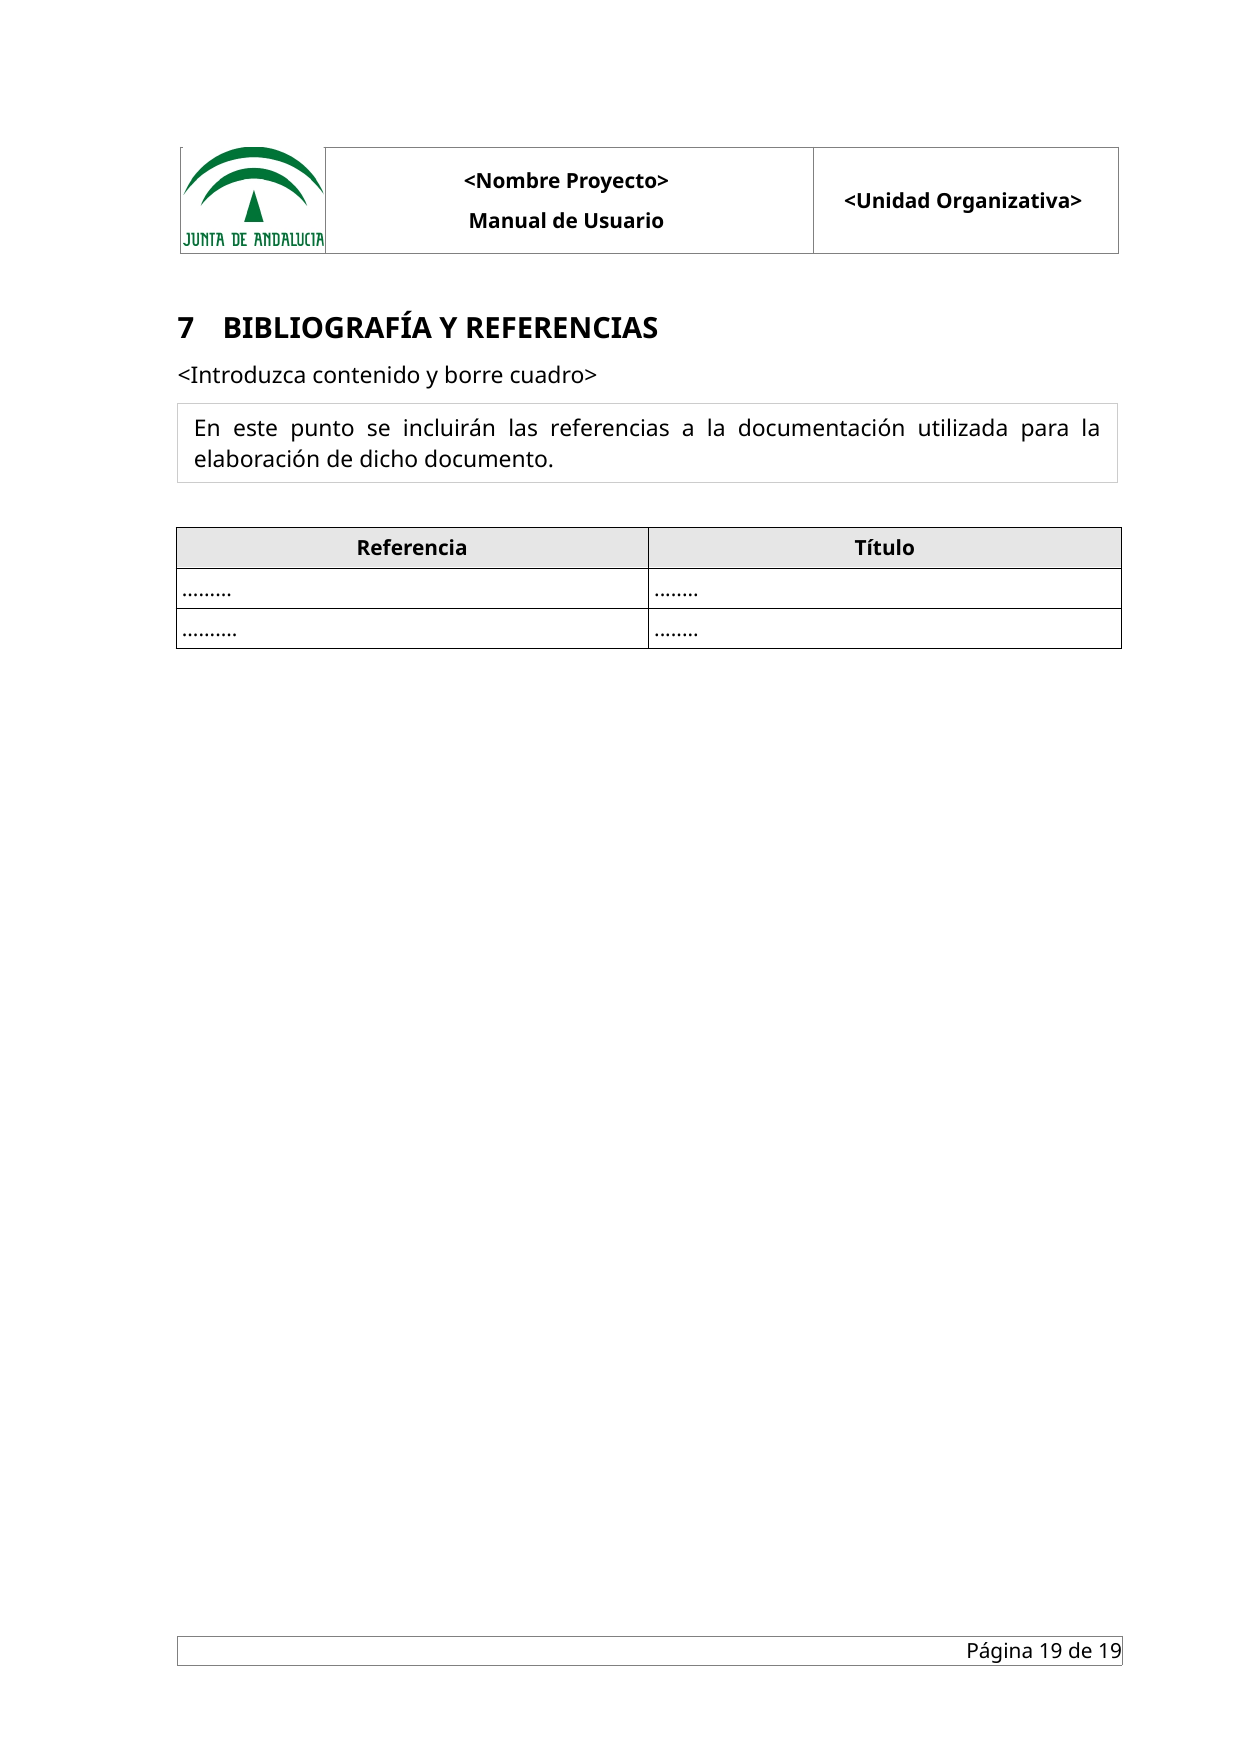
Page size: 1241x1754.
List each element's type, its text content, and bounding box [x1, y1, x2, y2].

subtitle BIBLIOGRAFÍA Y REFERENCIAS [177, 307, 1122, 347]
table_cell ........ [649, 569, 1121, 608]
table_header Referencia [177, 528, 648, 567]
text En este punto se incluirán las referencias a la documentación utilizada para la elaboración de dicho documento. [194, 412, 1101, 474]
table_cell .......... [177, 609, 648, 648]
table_header Título [649, 528, 1121, 567]
table_cell ........ [649, 609, 1121, 648]
text <Introduzca contenido y borre cuadro> [177, 359, 1122, 390]
table_cell ......... [177, 569, 648, 608]
